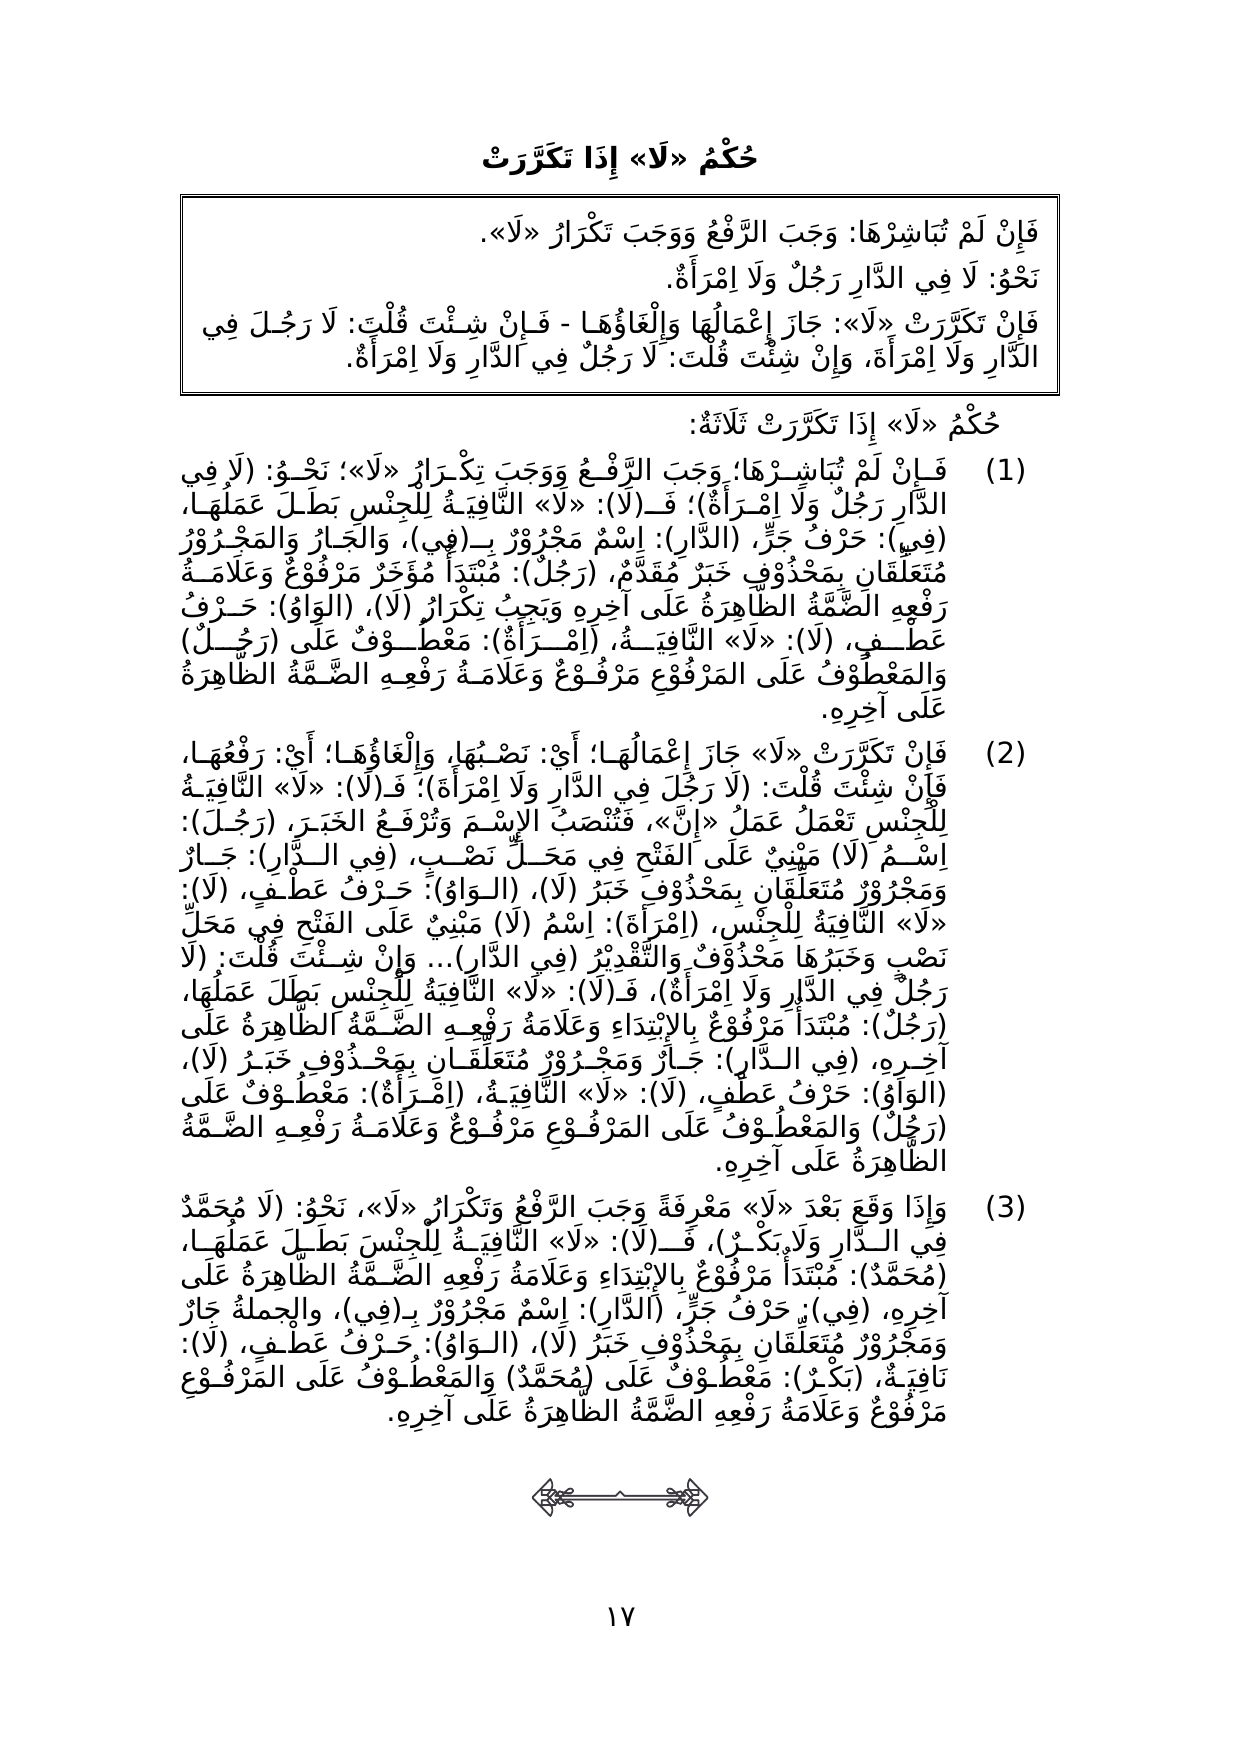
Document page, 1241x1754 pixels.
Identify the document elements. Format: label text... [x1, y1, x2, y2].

picture [531, 1478, 709, 1517]
list فَإِنْ تَكَرَّرَتْ «لَا» جَازَ إِعْمَالُهَا؛ أَيْ: نَصْبُهَا، وَإِلْغَاؤُهَا؛ أَيْ: رَفْعُهَا، فَإِنْ شِئْتَ قُلْتَ: (لَا رَجُلَ فِي الدَّارِ وَلَا اِمْرَأَةَ)؛ فَـ(لَا): «لَا» النَّافِيَةُ لِلْجِنْسِ تَعْمَلُ عَمَلُ «إِنَّ»، فَتُنْصَبُ الإِسْمَ وَتُرْفَعُ الخَبَرَ، (رَجُلَ): اِسْمُ (لَا) مَبْنِيٌ عَلَى الفَتْحِ فِي مَحَلِّ نَصْبٍ، (فِي الدَّارِ): جَارٌ وَمَجْرُوْرٌ مُتَعَلِّقَانِ بِمَحْذُوْفِ خَبَرُ (لَا)، (الوَاوُ): حَرْفُ عَطْفٍ، (لَا): «لَا» النَّافِيَةُ لِلْجِنْسِ، (اِمْرَأةَ): اِسْمُ (لَا) مَبْنِيٌ عَلَى الفَتْحِ فِي مَحَلِّ نَصْبٍ وَخَبَرُهَا مَحْذُوْفٌ وَالتَّقْدِيْرُ (فِي الدَّارِ)... وَإِنْ شِئْتَ قُلْتَ: (لَا رَجُلٌ فِي الدَّارِ وَلَا اِمْرَأَةٌ)، فَـ(لَا): «لَا» النَّافِيَةُ لِلْجِنْسِ بَطَلَ عَمَلُهَا، (رَجُلٌ): مُبْتَدَأٌ مَرْفُوْعٌ بِالإِبْتِدَاءِ وَعَلَامَةُ رَفْعِهِ الضَّمَّةُ الظَّاهِرَةُ عَلَى آخِرِهِ، (فِي الدَّارِ): جَارٌ وَمَجْرُوْرٌ مُتَعَلِّقَانِ بِمَحْذُوْفِ خَبَرُ (لَا)، (الوَاوُ): حَرْفُ عَطْفٍ، (لَا): «لَا» النَّافِيَةُ، (اِمْرَأَةٌ): مَعْطُوْفٌ عَلَى (رَجُلٌ) وَالمَعْطُوْفُ عَلَى المَرْفُوْعِ مَرْفُوْعٌ وَعَلَامَةُ رَفْعِهِ الضَّمَّةُ الظَّاهِرَةُ عَلَى آخِرِهِ. [180, 737, 985, 1178]
text فَإِنْ لَمْ تُبَاشِرْهَا: وَجَبَ الرَّفْعُ وَوَجَبَ تَكْرَارُ «لَا». [183, 198, 1057, 240]
text حُكْمُ «لَا» إِذَا تَكَرَّرَتْ ثَلَاثَةٌ: [180, 407, 1060, 441]
list وَإِذَا وَقَعَ بَعْدَ «لَا» مَعْرِفَةً وَجَبَ الرَّفْعُ وَتَكْرَارُ «لَا»، نَحْوُ: (لَا مُحَمَّدٌ فِي الدَّارِ وَلَا بَكْرٌ)، فَـ(لَا): «لَا» النَّافِيَةُ لِلْجِنْسَ بَطَلَ عَمَلُهَا، (مُحَمَّدٌ): مُبْتَدَأٌ مَرْفُوْعٌ بِالإِبْتِدَاءِ وَعَلَامَةُ رَفْعِهِ الضَّمَّةُ الظَّاهِرَةُ عَلَى آخِرِهِ، (فِي): حَرْفُ جَرٍّ، (الدَّارِ): اِسْمٌ مَجْرُوْرٌ بِـ(فِي)، والجملةُ جَارٌ وَمَجْرُوْرٌ مُتَعَلِّقَانِ بِمَحْذُوْفِ خَبَرُ (لَا)، (الوَاوُ): حَرْفُ عَطْفٍ، (لَا): نَافِيَةٌ، (بَكْرٌ): مَعْطُوْفٌ عَلَى (مُحَمَّدٌ) وَالمَعْطُوْفُ عَلَى المَرْفُوْعِ مَرْفُوْعٌ وَعَلَامَةُ رَفْعِهِ الضَّمَّةُ الظَّاهِرَةُ عَلَى آخِرِهِ. [180, 1190, 985, 1428]
subtitle حُكْمُ «لَا» إِذَا تَكَرَّرَتْ [180, 142, 1060, 176]
text فَإِنْ تَكَرَّرَتْ «لَا»: جَازَ إِعْمَالُهَا وَإِلْغَاؤُهَا - فَإِنْ شِئْتَ قُلْتَ: لَا رَجُلَ فِي الدَّارِ وَلَا اِمْرَأَةَ، وَإِنْ شِئْتَ قُلْتَ: لَا رَجُلٌ فِي الدَّارِ وَلَا اِمْرَأَةٌ. [183, 286, 1057, 392]
text نَحْوُ: لَا فِي الدَّارِ رَجُلٌ وَلَا اِمْرَأَةٌ. [183, 240, 1057, 286]
list فَإِنْ لَمْ تُبَاشِرْهَا؛ وَجَبَ الرَّفْعُ وَوَجَبَ تِكْرَارُ «لَا»؛ نَحْوُ: (لَا فِي الدَّارِ رَجُلٌ وَلَا اِمْرَأَةٌ)؛ فَـ(لَا): «لَا» النَّافِيَةُ لِلْجِنْسِ بَطَلَ عَمَلُهَا، (فِي): حَرْفُ جَرٍّ، (الدَّارِ): اِسْمٌ مَجْرُوْرٌ بِـ(فِي)، وَالجَارُ وَالمَجْرُوْرُ مُتَعَلِّقَانِ بِمَحْذُوْفِ خَبَرٌ مُقَدَّمٌ، (رَجُلٌ): مُبْتَدَأٌ مُؤَخَرٌ مَرْفُوْعٌ وَعَلَامَةُ رَفْعِهِ الضَّمَّةُ الظَّاهِرَةُ عَلَى آخِرِهِ وَيَجِبُ تِكْرَارُ (لَا)، (الوَاوُ): حَرْفُ عَطْفٍ، (لَا): «لَا» النَّافِيَةُ، (اِمْرَأَةٌ): مَعْطُوْفٌ عَلَى (رَجُلٌ) وَالمَعْطُوْفُ عَلَى المَرْفُوْعِ مَرْفُوْعٌ وَعَلَامَةُ رَفْعِهِ الضَّمَّةُ الظَّاهِرَةُ عَلَى آخِرِهِ. [180, 453, 985, 725]
